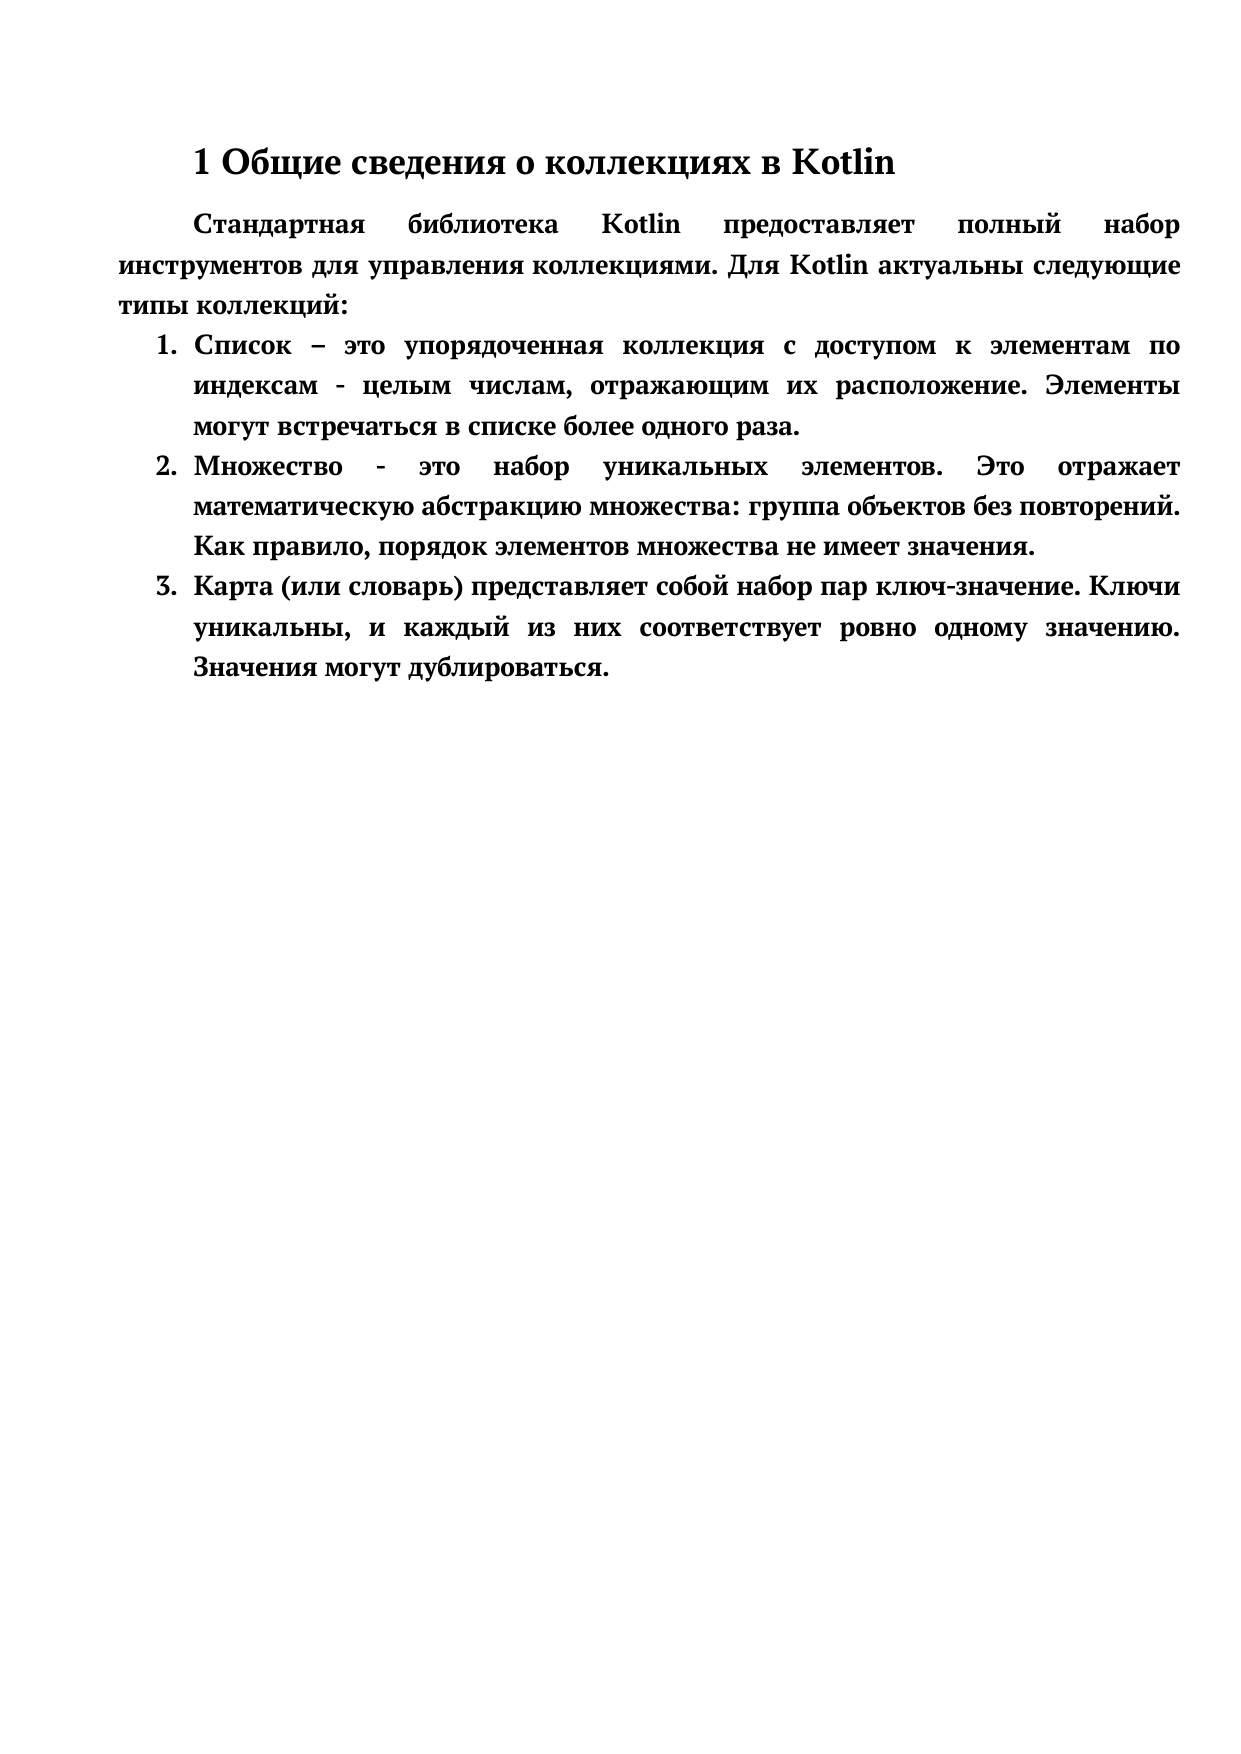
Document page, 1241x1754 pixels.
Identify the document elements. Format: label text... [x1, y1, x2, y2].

text Стандартная библиотека Kotlin предоставляет полный набор инструментов для управления коллекциями. Для Kotlin актуальны следующие типы коллекций: [118, 207, 1181, 321]
list Карта (или словарь) представляет собой набор пар ключ-значение. Ключи уникальны, и каждый из них соответствует ровно одному значению. Значения могут дублироваться. [156, 568, 1181, 682]
list Множество - это набор уникальных элементов. Это отражает математическую абстракцию множества: группа объектов без повторений. Как правило, порядок элементов множества не имеет значения. [156, 448, 1181, 562]
list Список – это упорядоченная коллекция с доступом к элементам по индексам - целым числам, отражающим их расположение. Элементы могут встречаться в списке более одного раза. [156, 327, 1181, 441]
subtitle 1 Общие сведения о коллекциях в Kotlin [192, 139, 1181, 183]
